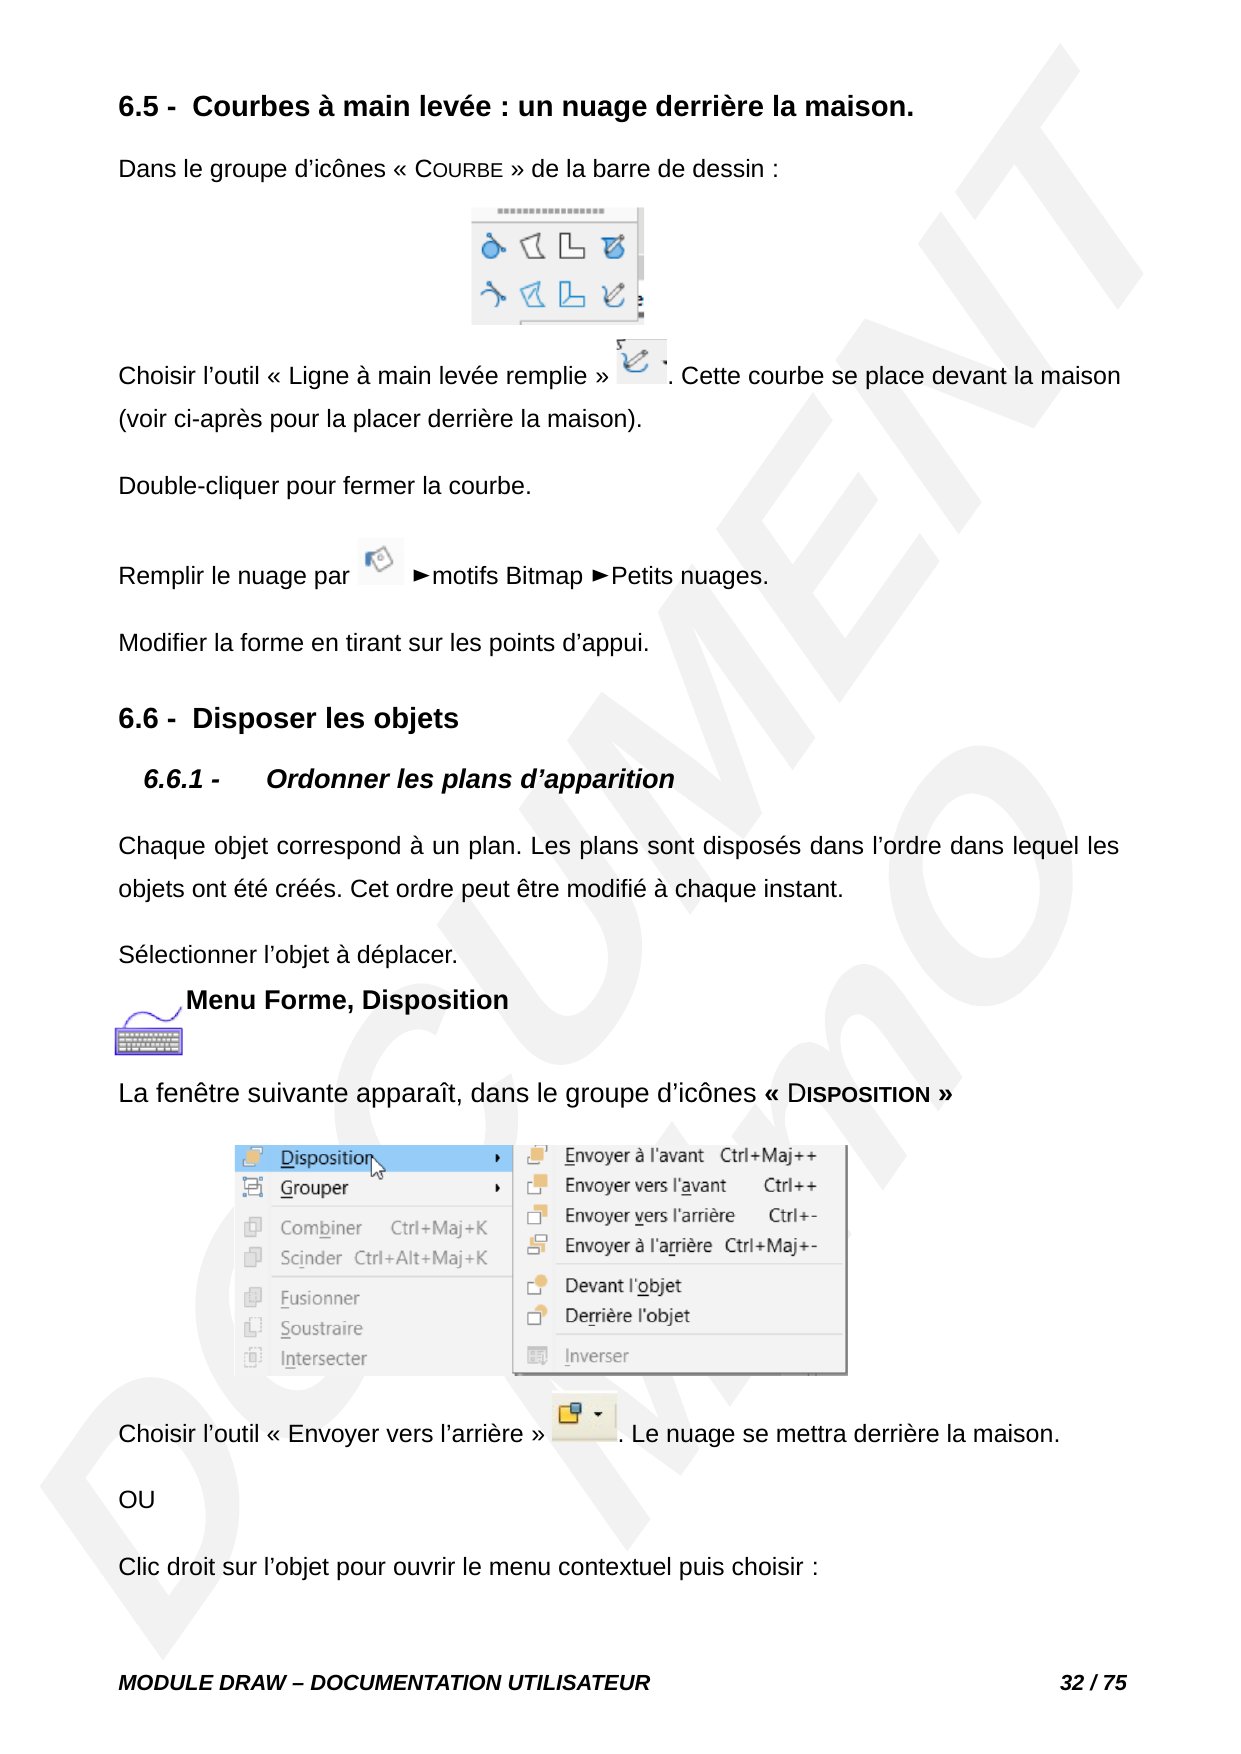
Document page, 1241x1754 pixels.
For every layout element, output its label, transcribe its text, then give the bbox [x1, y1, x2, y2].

text Choisir l’outil « Envoyer vers l’arrière » . Le nuage se mettra derrière la maison. [118, 1163, 1122, 1447]
picture [357, 537, 405, 585]
subtitle Courbes à main levée : un nuage derrière la maison. [118, 88, 1122, 122]
picture [471, 207, 645, 325]
subtitle Disposer les objets [118, 701, 1122, 734]
text Chaque objet correspond à un plan. Les plans sont disposés dans l’ordre dans lequel les objets ont été créés. Cet ordre peut être modifié à chaque instant. [118, 831, 1122, 902]
picture [111, 994, 186, 1070]
text Remplir le nuage par ►motifs Bitmap ►Petits nuages. [118, 537, 1122, 590]
text Clic droit sur l’objet pour ouvrir le menu contextuel puis choisir : [118, 1552, 1122, 1581]
picture [234, 1145, 848, 1376]
text La fenêtre suivante apparaît, dans le groupe d’icônes « Disposition » [118, 1077, 1122, 1109]
text Sélectionner l’objet à déplacer. [118, 941, 1122, 969]
picture [616, 339, 667, 384]
text Menu Forme, Disposition [118, 984, 1122, 1015]
text Double-cliquer pour fermer la courbe. [118, 471, 1122, 499]
text Choisir l’outil « Ligne à main levée remplie » . Cette courbe se place devant la maison (voir ci-après pour la placer derrière la maison). [118, 221, 1122, 433]
text Dans le groupe d’icônes « Courbe » de la barre de dessin : [118, 154, 1122, 183]
subtitle Ordonner les plans d’apparition [143, 763, 1122, 794]
picture [551, 1390, 618, 1442]
text Modifier la forme en tirant sur les points d’appui. [118, 628, 1122, 657]
text OU [118, 1485, 1122, 1514]
